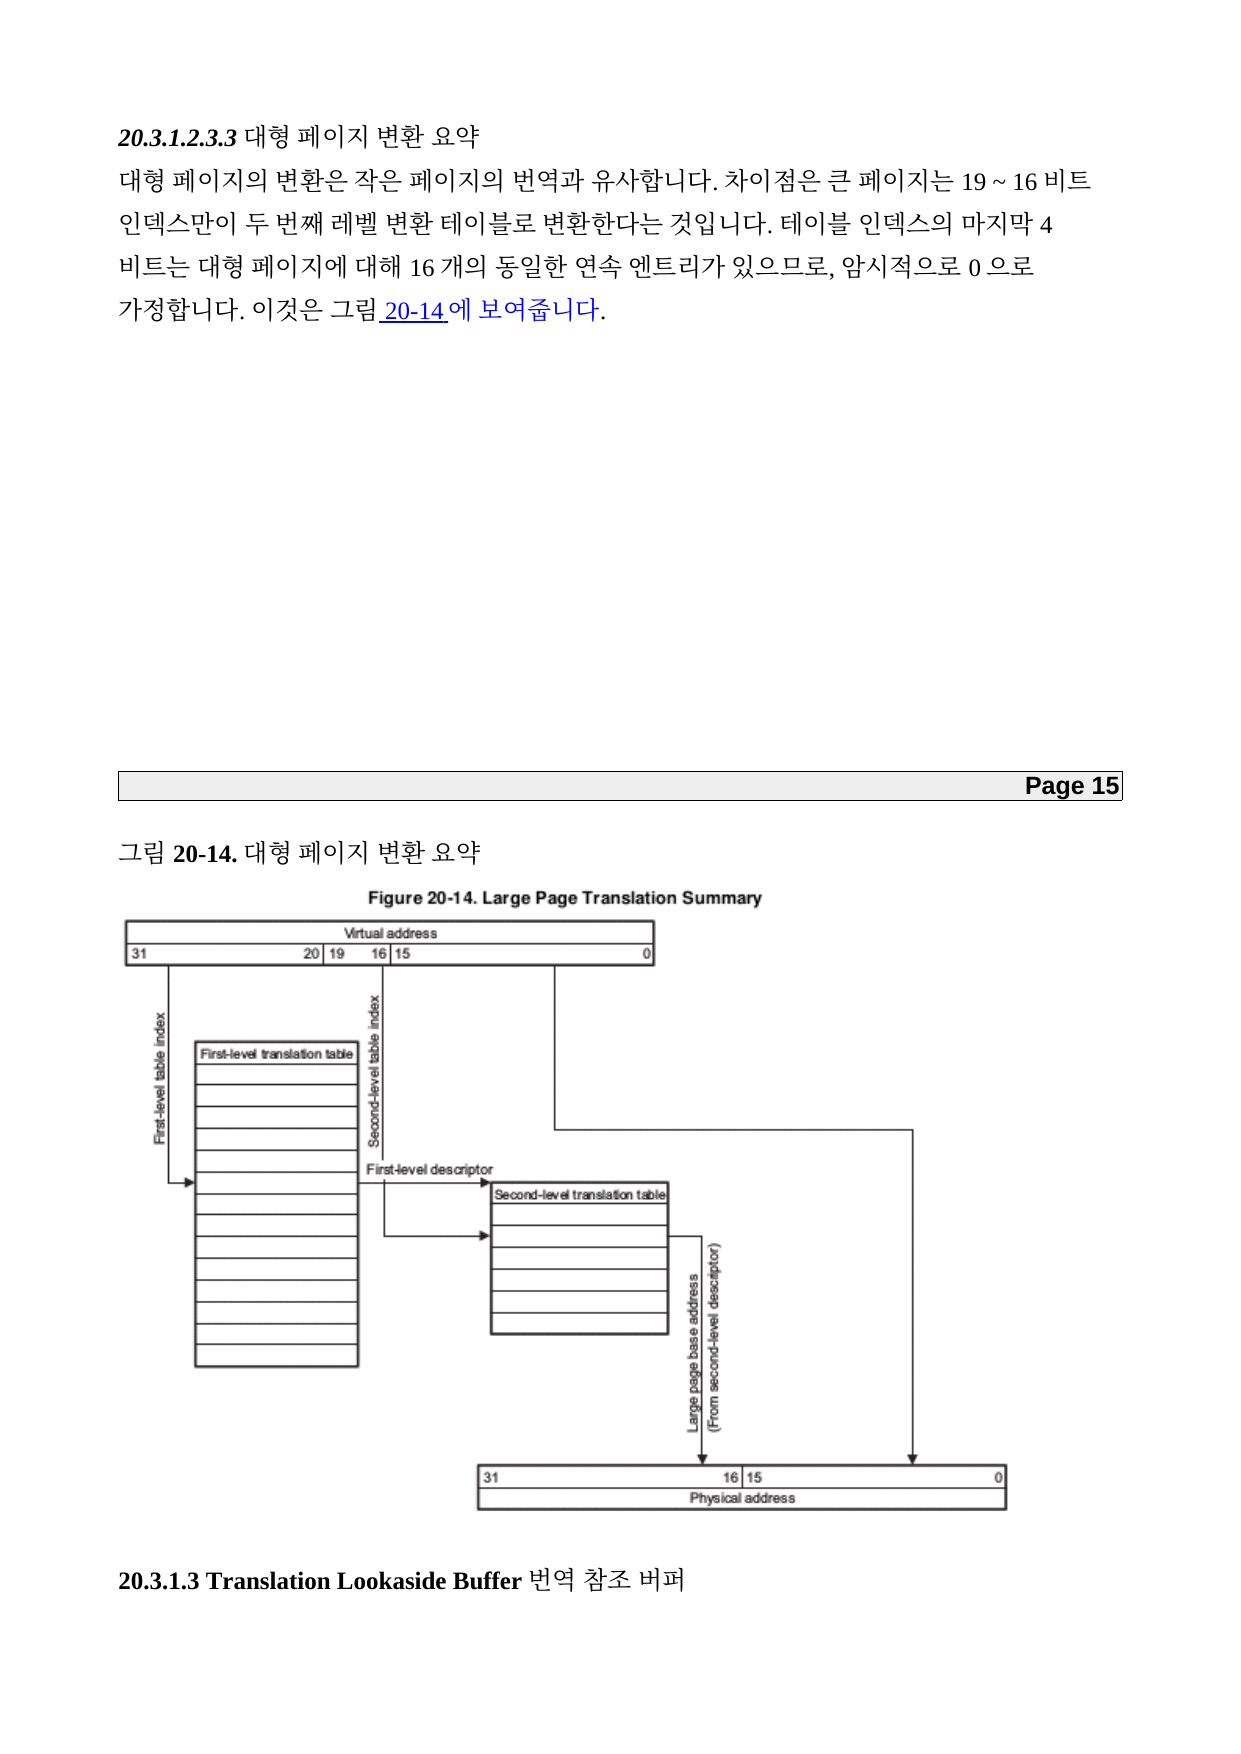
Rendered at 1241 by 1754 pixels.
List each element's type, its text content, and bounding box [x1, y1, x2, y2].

text 그림 20-14. 대형 페이지 변환 요약 [118, 833, 1122, 869]
text 20.3.1.2.3.3 대형 페이지 변환 요약 [118, 118, 1122, 154]
text 20.3.1.3 Translation Lookaside Buffer 번역 참조 버퍼 [118, 1561, 1122, 1597]
text 대형 페이지의 변환은 작은 페이지의 번역과 유사합니다. 차이점은 큰 페이지는 19 ~ 16 비트 인덱스만이 두 번째 레벨 변환 테이블로 변환한다는 것입니다. 테이블 인덱스의 마지막 4 비트는 대형 페이지에 대해 16 개의 동일한 연속 엔트리가 있으므로, 암시적으로 0으로 가정합니다. 이것은 그림 20-14에 보여줍니다. [118, 161, 1122, 327]
table_header Page 15 [119, 772, 1122, 800]
